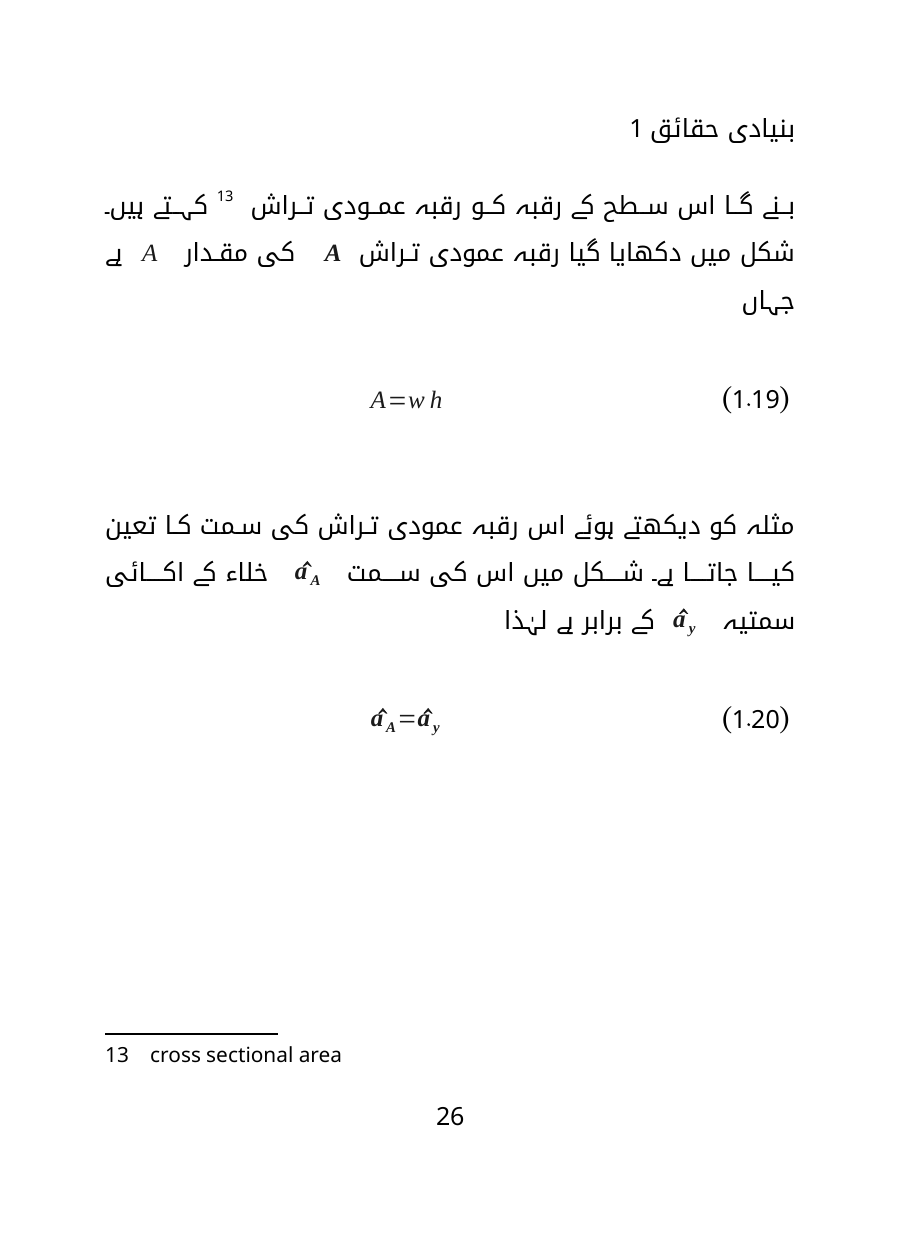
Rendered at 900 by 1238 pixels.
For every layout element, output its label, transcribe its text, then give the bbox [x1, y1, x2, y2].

table_header (1.20) [697, 691, 795, 762]
table_header [105, 371, 697, 442]
text مثلہ کو دیکھتے ہوئے اس رقبہ عمودی تراش کی سمت کا تعین کیا جاتا ہے۔ شکل میں اس کی سمت خلاء کے اکائی سمتیہ کے برابر ہے لہٰذا [105, 502, 795, 644]
table_header [105, 691, 697, 762]
table_header (1.19) [697, 371, 795, 442]
text شکل 1.8 میں ایک سلاخ دکھایا گیا ہے۔ اس کو اکائی سمتیہکی سمت میں لٹایا گیا ہے۔ اگر ہم تصور میں اس سلاخ کو لمبائی کی عمودی سمت میں کاٹیں تو اس کا جو سرہ بنے گا اس سطح کے رقبہ کو رقبہ عمودی تراش کہتے ہیں۔ شکل میں دکھایا گیا رقبہ عمودی تراش کی مقدار ہے جہاں [105, 182, 795, 324]
text cross sectional area [105, 1040, 795, 1068]
